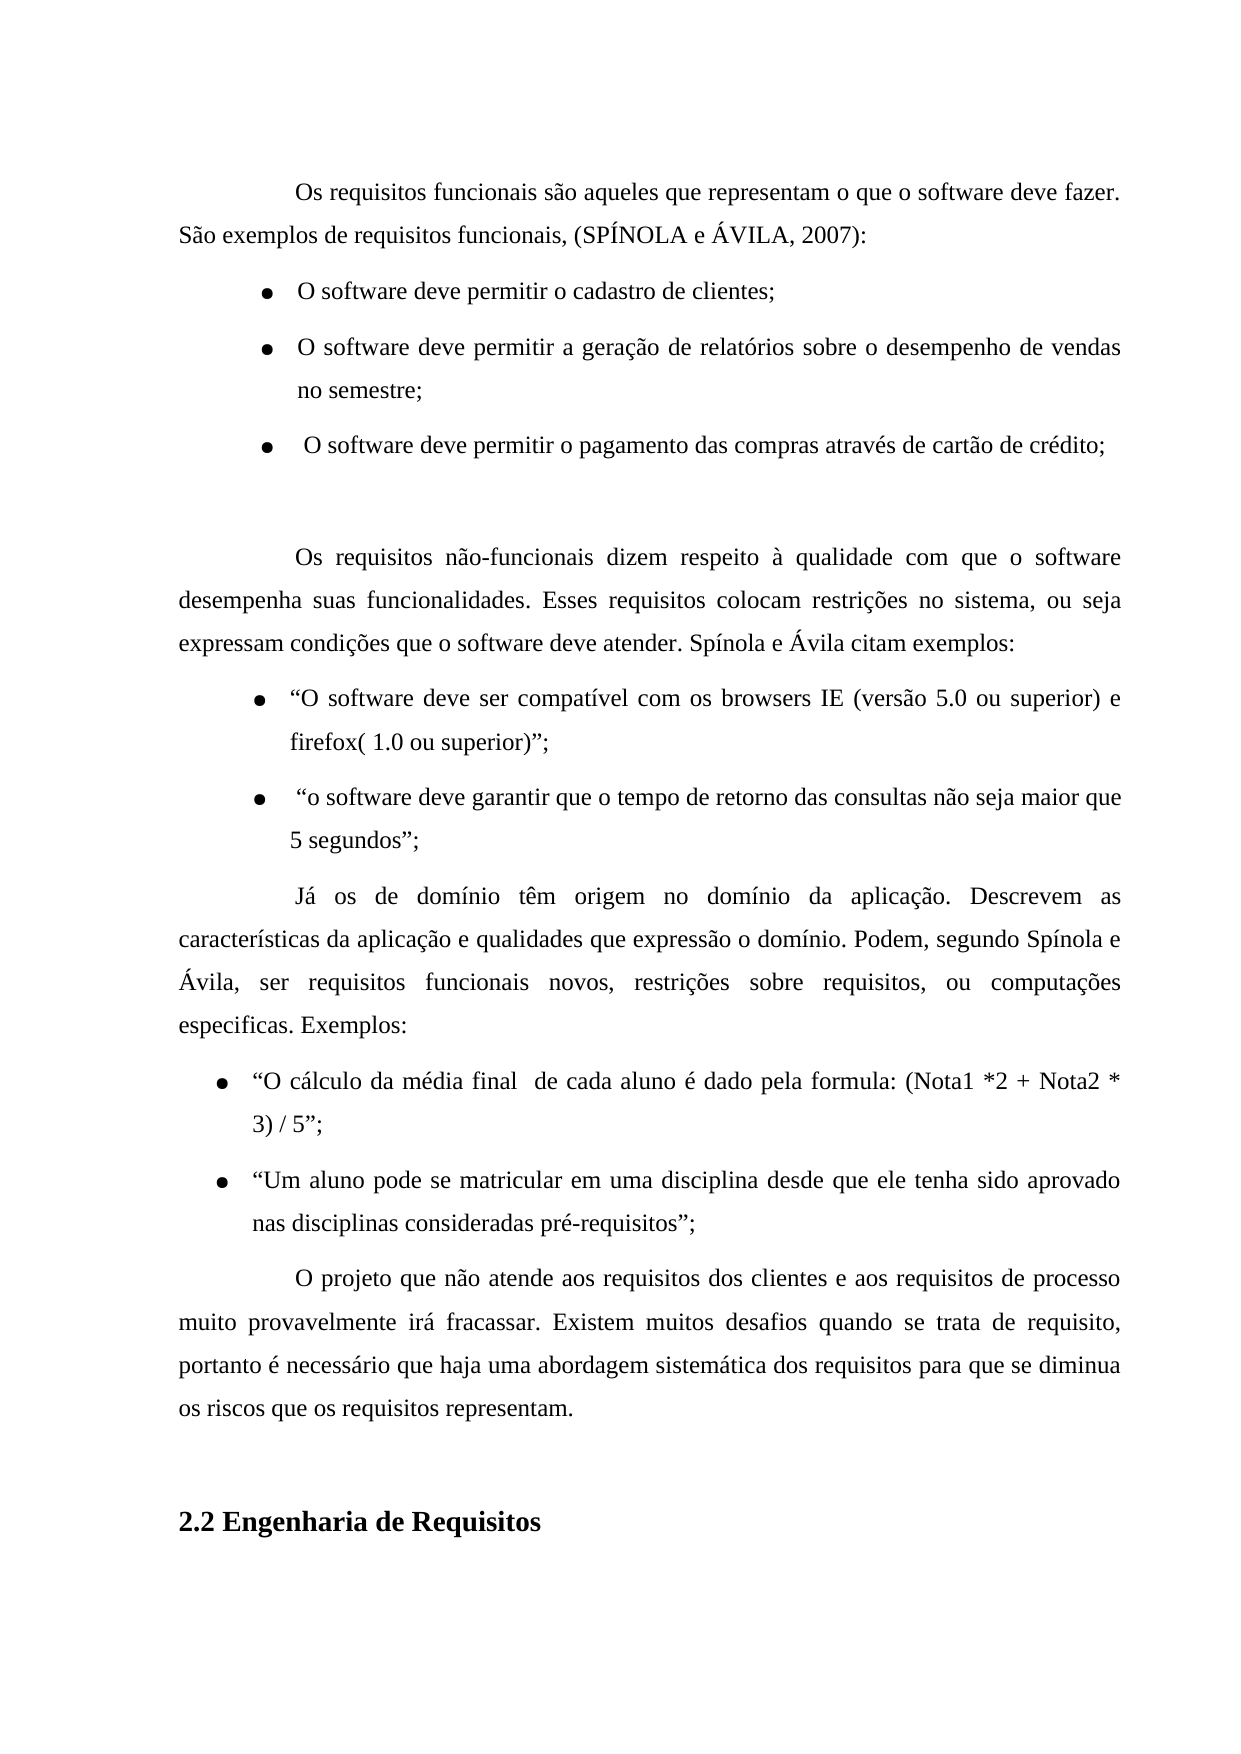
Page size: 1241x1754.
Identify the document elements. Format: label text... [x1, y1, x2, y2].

list “O software deve ser compatível com os browsers IE (versão 5.0 ou superior) e firefox( 1.0 ou superior)”; [252, 683, 1122, 755]
list O software deve permitir o cadastro de clientes; [259, 276, 1122, 305]
list “O cálculo da média final de cada aluno é dado pela formula: (Nota1 *2 + Nota2 * 3) / 5”; [214, 1066, 1122, 1138]
text O projeto que não atende aos requisitos dos clientes e aos requisitos de processo muito provavelmente irá fracassar. Existem muitos desafios quando se trata de requisito, portanto é necessário que haja uma abordagem sistemática dos requisitos para que se diminua os riscos que os requisitos representam. [178, 1263, 1122, 1422]
list “Um aluno pode se matricular em uma disciplina desde que ele tenha sido aprovado nas disciplinas consideradas pré-requisitos”; [214, 1165, 1122, 1237]
text Já os de domínio têm origem no domínio da aplicação. Descrevem as características da aplicação e qualidades que expressão o domínio. Podem, segundo Spínola e Ávila, ser requisitos funcionais novos, restrições sobre requisitos, ou computações especificas. Exemplos: [178, 881, 1122, 1039]
text Os requisitos não-funcionais dizem respeito à qualidade com que o software desempenha suas funcionalidades. Esses requisitos colocam restrições no sistema, ou seja expressam condições que o software deve atender. Spínola e Ávila citam exemplos: [178, 542, 1122, 657]
list O software deve permitir a geração de relatórios sobre o desempenho de vendas no semestre; [259, 332, 1122, 403]
text Os requisitos funcionais são aqueles que representam o que o software deve fazer. São exemplos de requisitos funcionais, (SPÍNOLA e ÁVILA, 2007): [178, 177, 1122, 249]
list “o software deve garantir que o tempo de retorno das consultas não seja maior que 5 segundos”; [252, 782, 1122, 854]
list O software deve permitir o pagamento das compras através de cartão de crédito; [259, 430, 1122, 459]
text 2.2 Engenharia de Requisitos [178, 1504, 1122, 1538]
